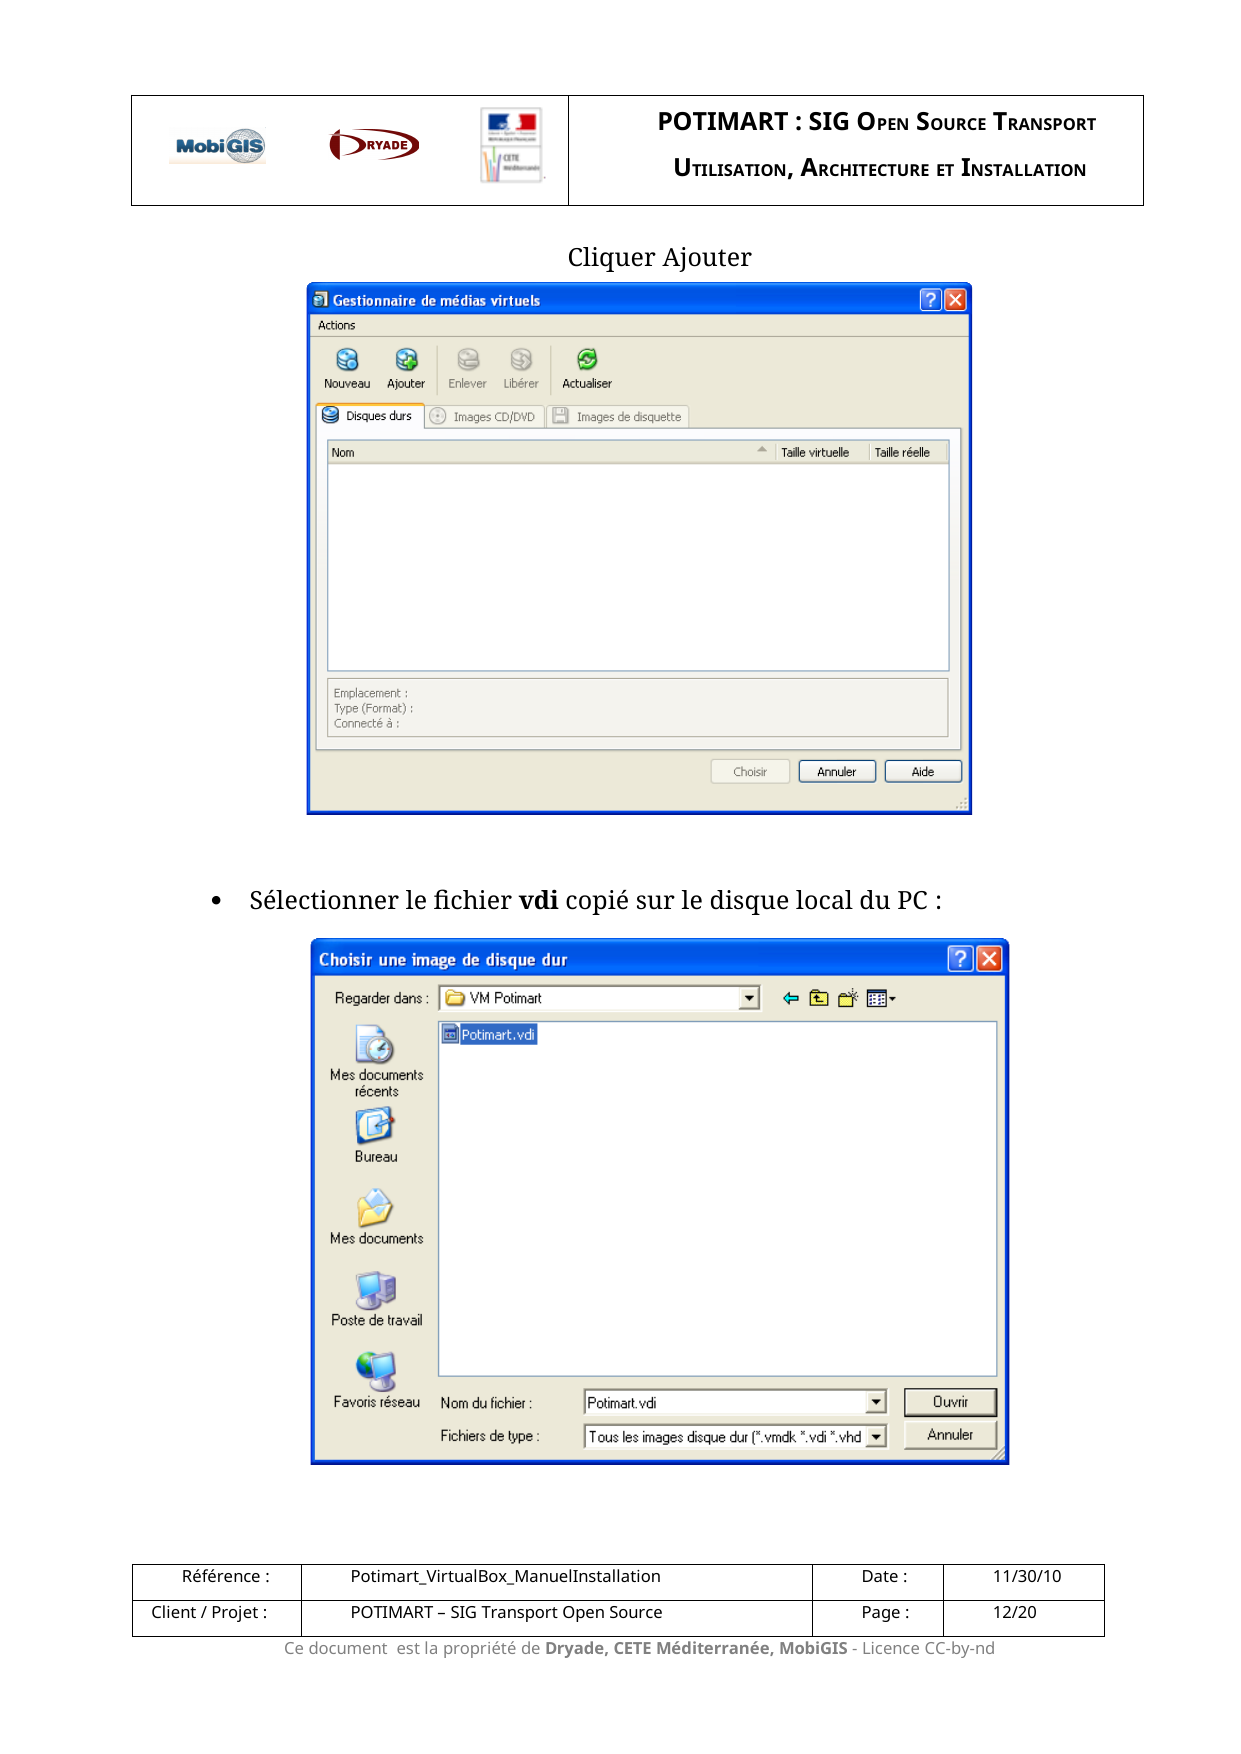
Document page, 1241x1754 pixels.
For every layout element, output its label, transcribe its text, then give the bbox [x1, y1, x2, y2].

text Cliquer Ajouter [133, 239, 1146, 824]
picture [310, 938, 1010, 1465]
picture [169, 127, 266, 164]
picture [479, 106, 546, 185]
picture [328, 129, 419, 160]
list Sélectionner le fichier vdi copié sur le disque local du PC : [212, 883, 1146, 917]
picture [306, 282, 973, 815]
